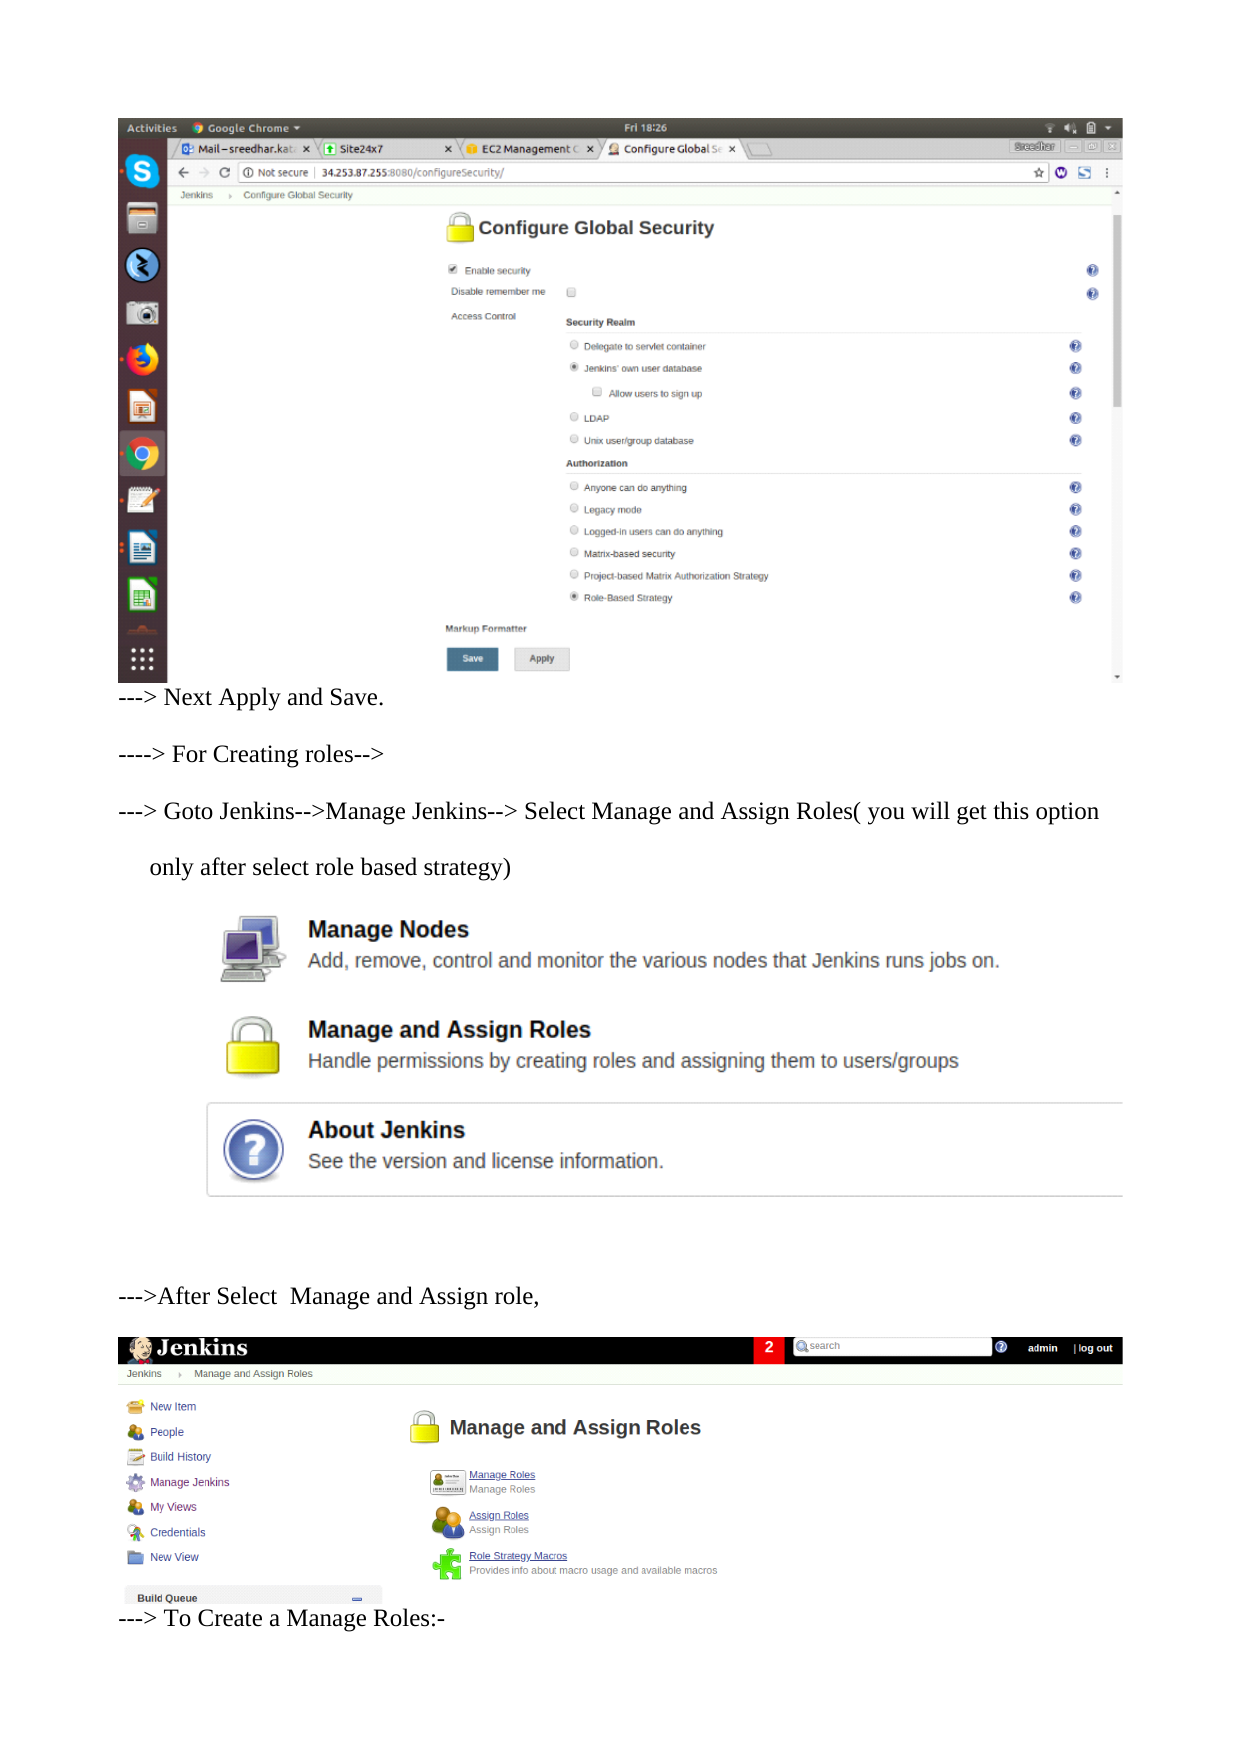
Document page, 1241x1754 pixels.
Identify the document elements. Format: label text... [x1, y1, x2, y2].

text ---> To Create a Manage Roles:- [118, 1604, 1122, 1632]
text ---> Next Apply and Save. [118, 683, 1122, 711]
text only after select role based strategy) [118, 852, 1122, 881]
text ----> For Creating roles--> [118, 739, 1122, 768]
text ---> Goto Jenkins-->Manage Jenkins--> Select Manage and Assign Roles( you will get this option [118, 796, 1122, 824]
text --->After Select Manage and Assign role, [118, 1281, 1122, 1309]
